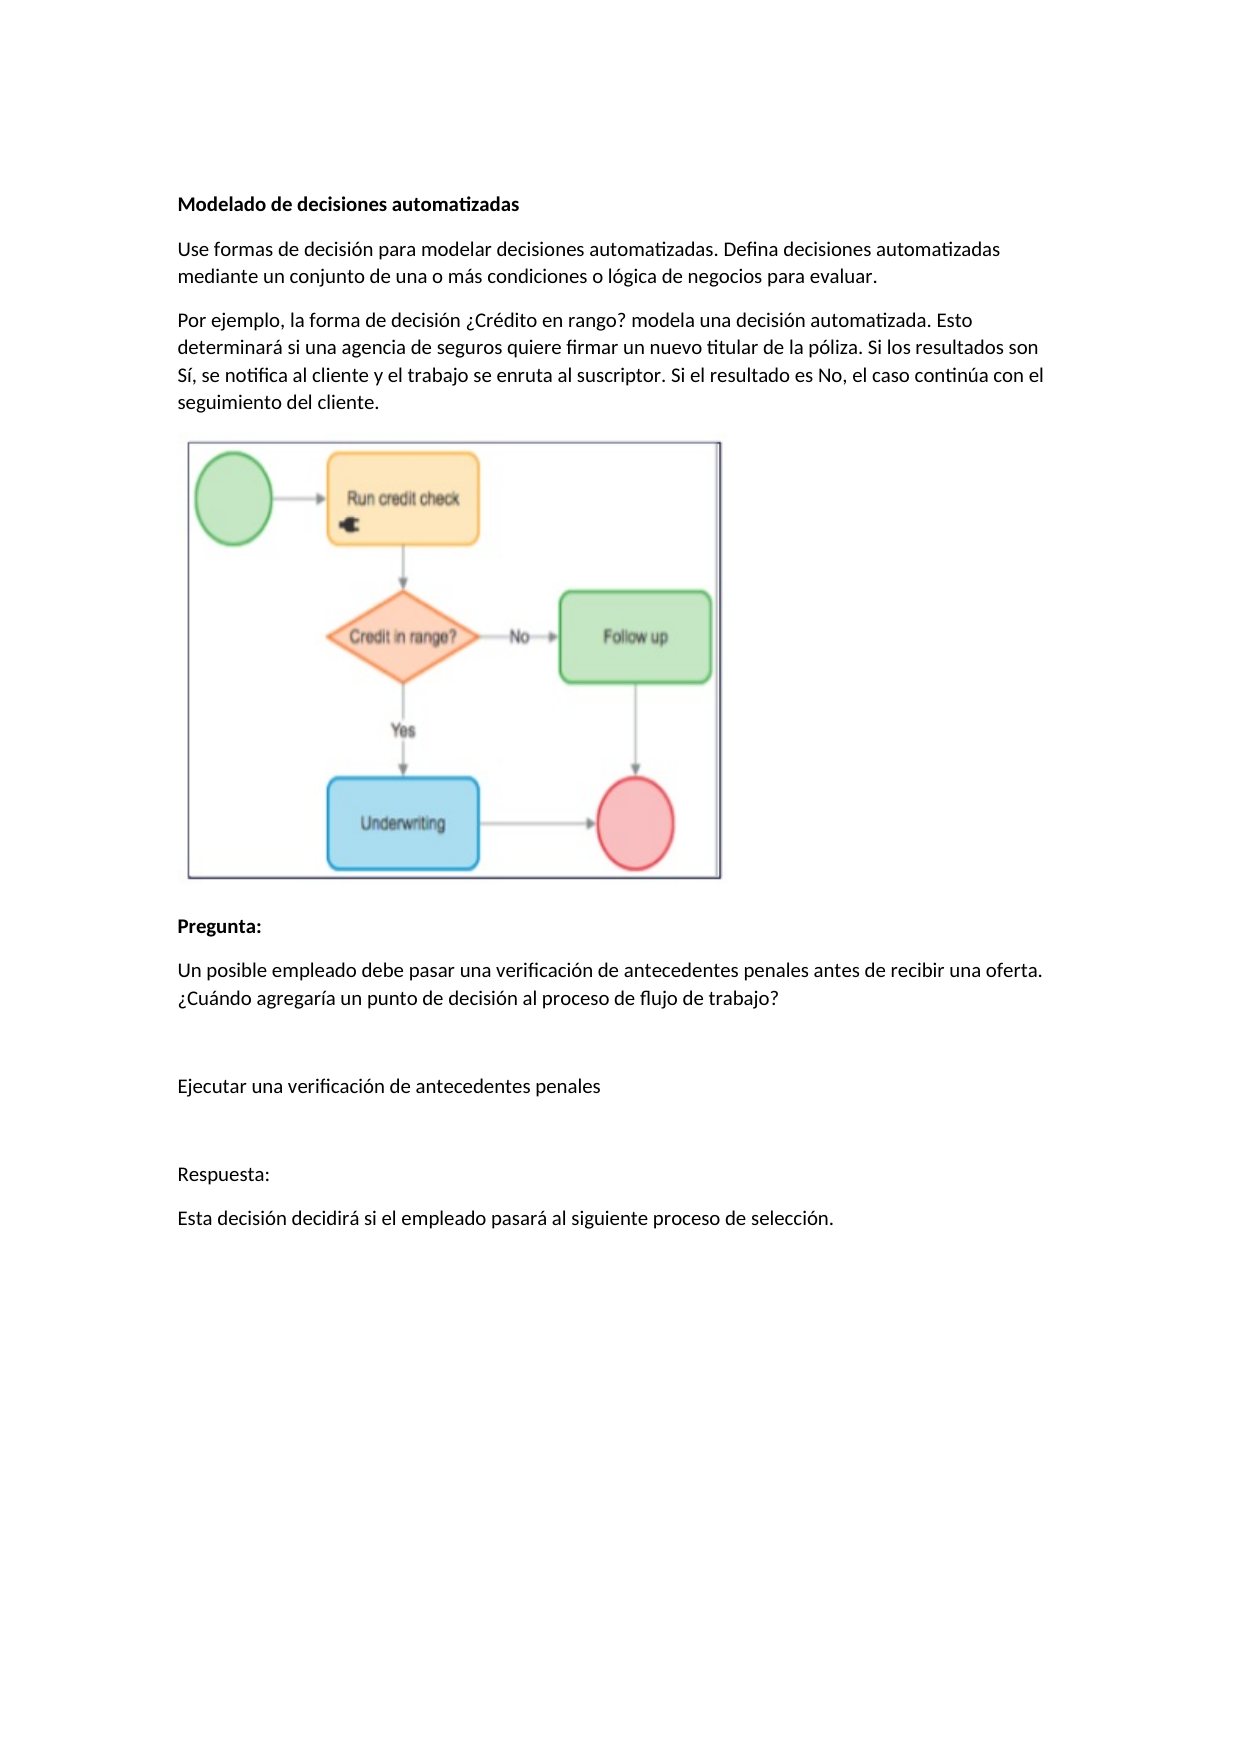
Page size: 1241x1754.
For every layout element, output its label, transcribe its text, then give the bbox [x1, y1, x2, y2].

text Por ejemplo, la forma de decisión ¿Crédito en rango? modela una decisión automatizada. Esto determinará si una agencia de seguros quiere firmar un nuevo titular de la póliza. Si los resultados son Sí, se notifica al cliente y el trabajo se enruta al suscriptor. Si el resultado es No, el caso continúa con el seguimiento del cliente. [177, 307, 1063, 415]
text Modelado de decisiones automatizadas [177, 192, 1063, 217]
text Respuesta: [177, 1161, 1063, 1186]
text Un posible empleado debe pasar una verificación de antecedentes penales antes de recibir una oferta. ¿Cuándo agregaría un punto de decisión al proceso de flujo de trabajo? [177, 957, 1063, 1010]
text Esta decisión decidirá si el empleado pasará al siguiente proceso de selección. [177, 1205, 1063, 1230]
picture [177, 433, 732, 895]
text Pregunta: [177, 913, 1063, 939]
text Use formas de decisión para modelar decisiones automatizadas. Defina decisiones automatizadas mediante un conjunto de una o más condiciones o lógica de negocios para evaluar. [177, 236, 1063, 288]
text Ejecutar una verificación de antecedentes penales [177, 1073, 1063, 1098]
